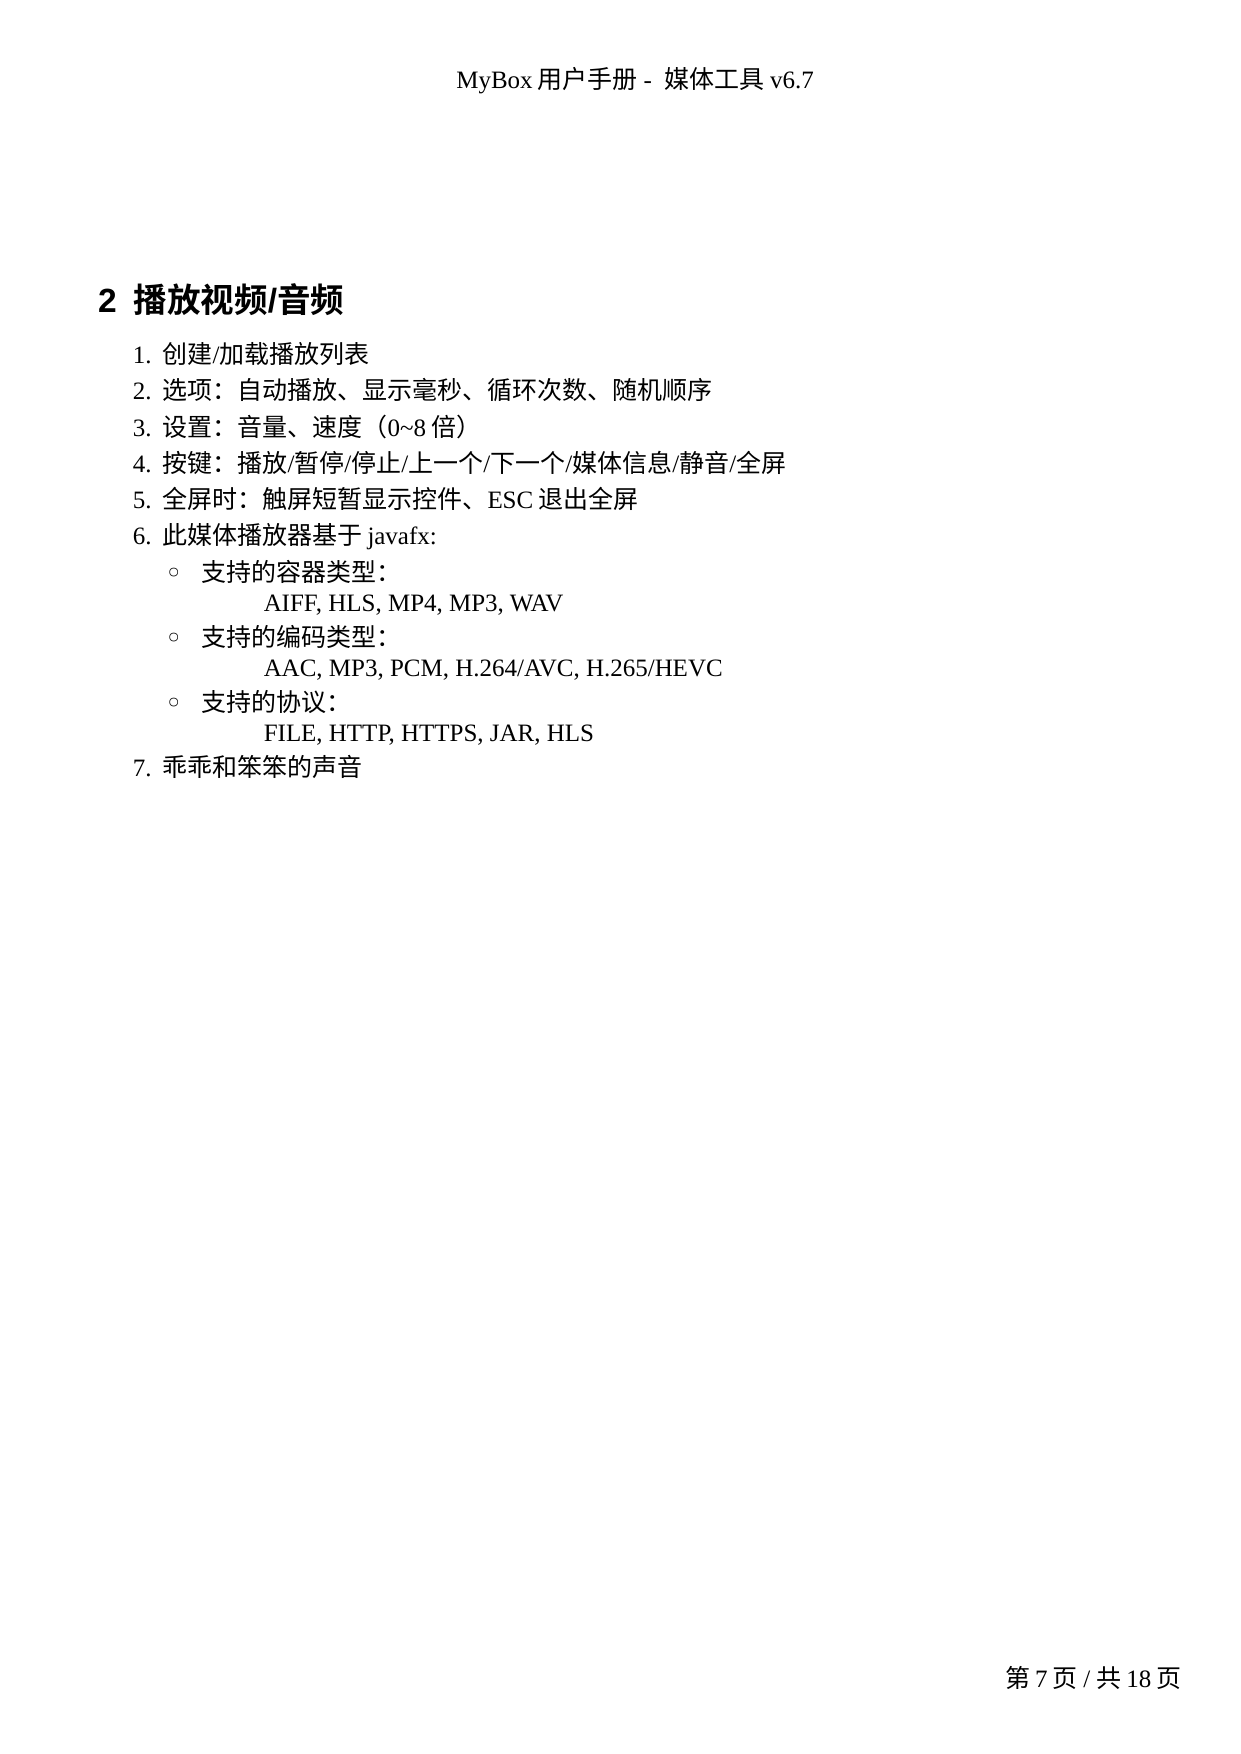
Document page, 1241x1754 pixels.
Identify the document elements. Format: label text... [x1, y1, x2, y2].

list 创建/加载播放列表 [133, 334, 1181, 371]
text FILE, HTTP, HTTPS, JAR, HLS [263, 718, 1181, 747]
list 支持的容器类型： [163, 552, 1181, 588]
text AIFF, HLS, MP4, MP3, WAV [263, 588, 1181, 617]
list 支持的协议： [163, 682, 1181, 718]
list 乖乖和笨笨的声音 [133, 747, 1181, 783]
subtitle 播放视频/音频 [88, 273, 1181, 322]
list 设置：音量、速度（0~8倍） [133, 407, 1181, 443]
list 按键：播放/暂停/停止/上一个/下一个/媒体信息/静音/全屏 [133, 443, 1181, 479]
list 支持的编码类型： [163, 617, 1181, 653]
list 全屏时：触屏短暂显示控件、ESC退出全屏 [133, 479, 1181, 516]
list 选项：自动播放、显示毫秒、循环次数、随机顺序 [133, 371, 1181, 407]
text AAC, MP3, PCM, H.264/AVC, H.265/HEVC [263, 653, 1181, 682]
list 此媒体播放器基于javafx: [133, 516, 1181, 552]
